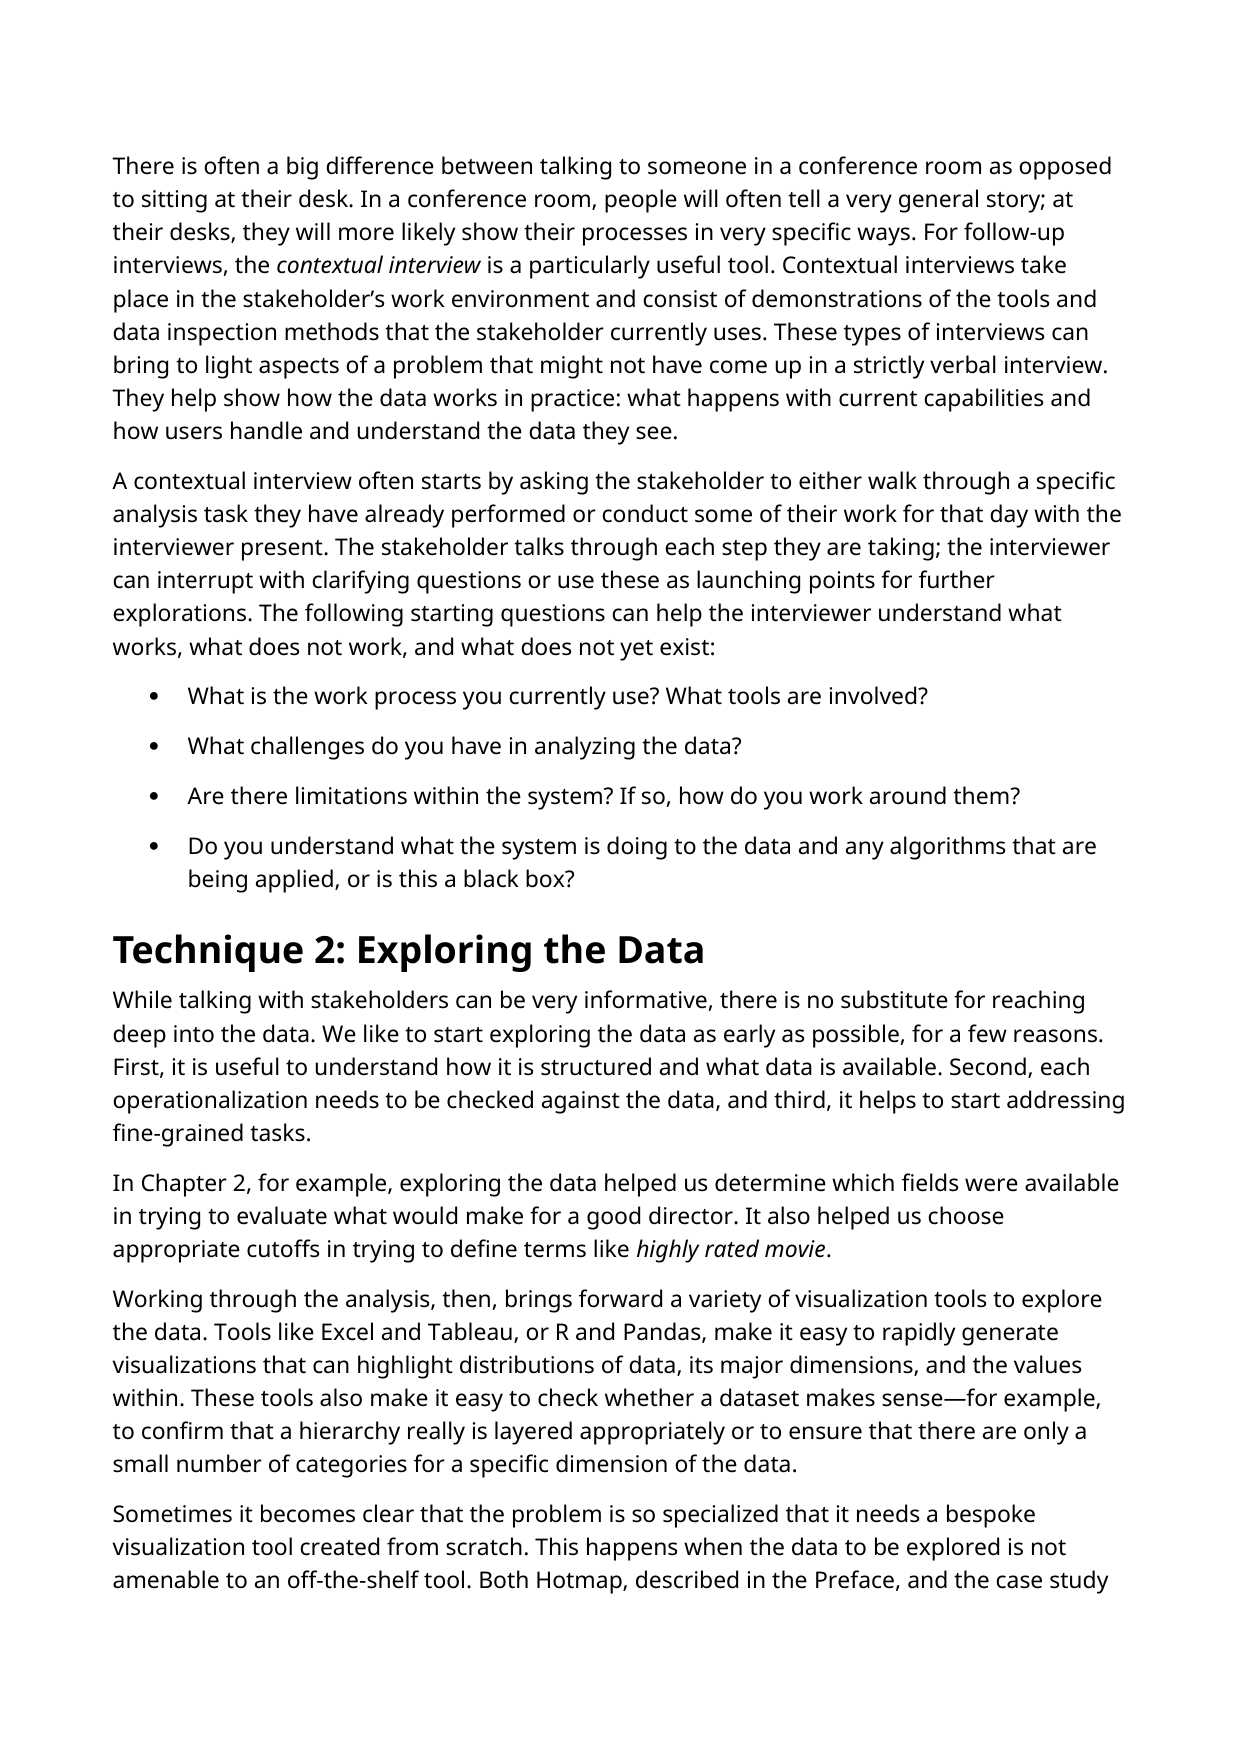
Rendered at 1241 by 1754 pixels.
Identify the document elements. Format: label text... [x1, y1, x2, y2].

list What challenges do you have in analyzing the data? [150, 730, 1128, 761]
subtitle Technique 2: Exploring the Data [112, 923, 1128, 974]
list What is the work process you currently use? What tools are involved? [150, 680, 1128, 711]
text Working through the analysis, then, brings forward a variety of visualization tools to explore the data. Tools like Excel and Tableau, or R and Pandas, make it easy to rapidly generate visualizations that can highlight distributions of data, its major dimensions, and the values within. These tools also make it easy to check whether a dataset makes sense—for example, to confirm that a hierarchy really is layered appropriately or to ensure that there are only a small number of categories for a specific dimension of the data. [112, 1283, 1128, 1479]
text A contextual interview often starts by asking the stakeholder to either walk through a specific analysis task they have already performed or conduct some of their work for that day with the interviewer present. The stakeholder talks through each step they are taking; the interviewer can interrupt with clarifying questions or use these as launching points for further explorations. The following starting questions can help the interviewer understand what works, what does not work, and what does not yet exist: [112, 465, 1128, 662]
text There is often a big difference between talking to someone in a conference room as opposed to sitting at their desk. In a conference room, people will often tell a very general story; at their desks, they will more likely show their processes in very specific ways. For follow-up interviews, the contextual interview is a particularly useful tool. Contextual interviews take place in the stakeholder’s work environment and consist of demonstrations of the tools and data inspection methods that the stakeholder currently uses. These types of interviews can bring to light aspects of a problem that might not have come up in a strictly verbal interview. They help show how the data works in practice: what happens with current capabilities and how users handle and understand the data they see. [112, 150, 1128, 446]
list Do you understand what the system is doing to the data and any algorithms that are being applied, or is this a black box? [150, 829, 1128, 894]
text While talking with stakeholders can be very informative, there is no substitute for reaching deep into the data. We like to start exploring the data as early as possible, for a few reasons. First, it is useful to understand how it is structured and what data is available. Second, each operationalization needs to be checked against the data, and third, it helps to start addressing fine-grained tasks. [112, 984, 1128, 1148]
text In Chapter 2, for example, exploring the data helped us determine which fields were available in trying to evaluate what would make for a good director. It also helped us choose appropriate cutoffs in trying to define terms like highly rated movie. [112, 1167, 1128, 1264]
list Are there limitations within the system? If so, how do you work around them? [150, 780, 1128, 811]
text Sometimes it becomes clear that the problem is so specialized that it needs a bespoke visualization tool created from scratch. This happens when the data to be explored is not amenable to an off-the-shelf tool. Both Hotmap, described in the Preface, and the case study [112, 1498, 1128, 1596]
